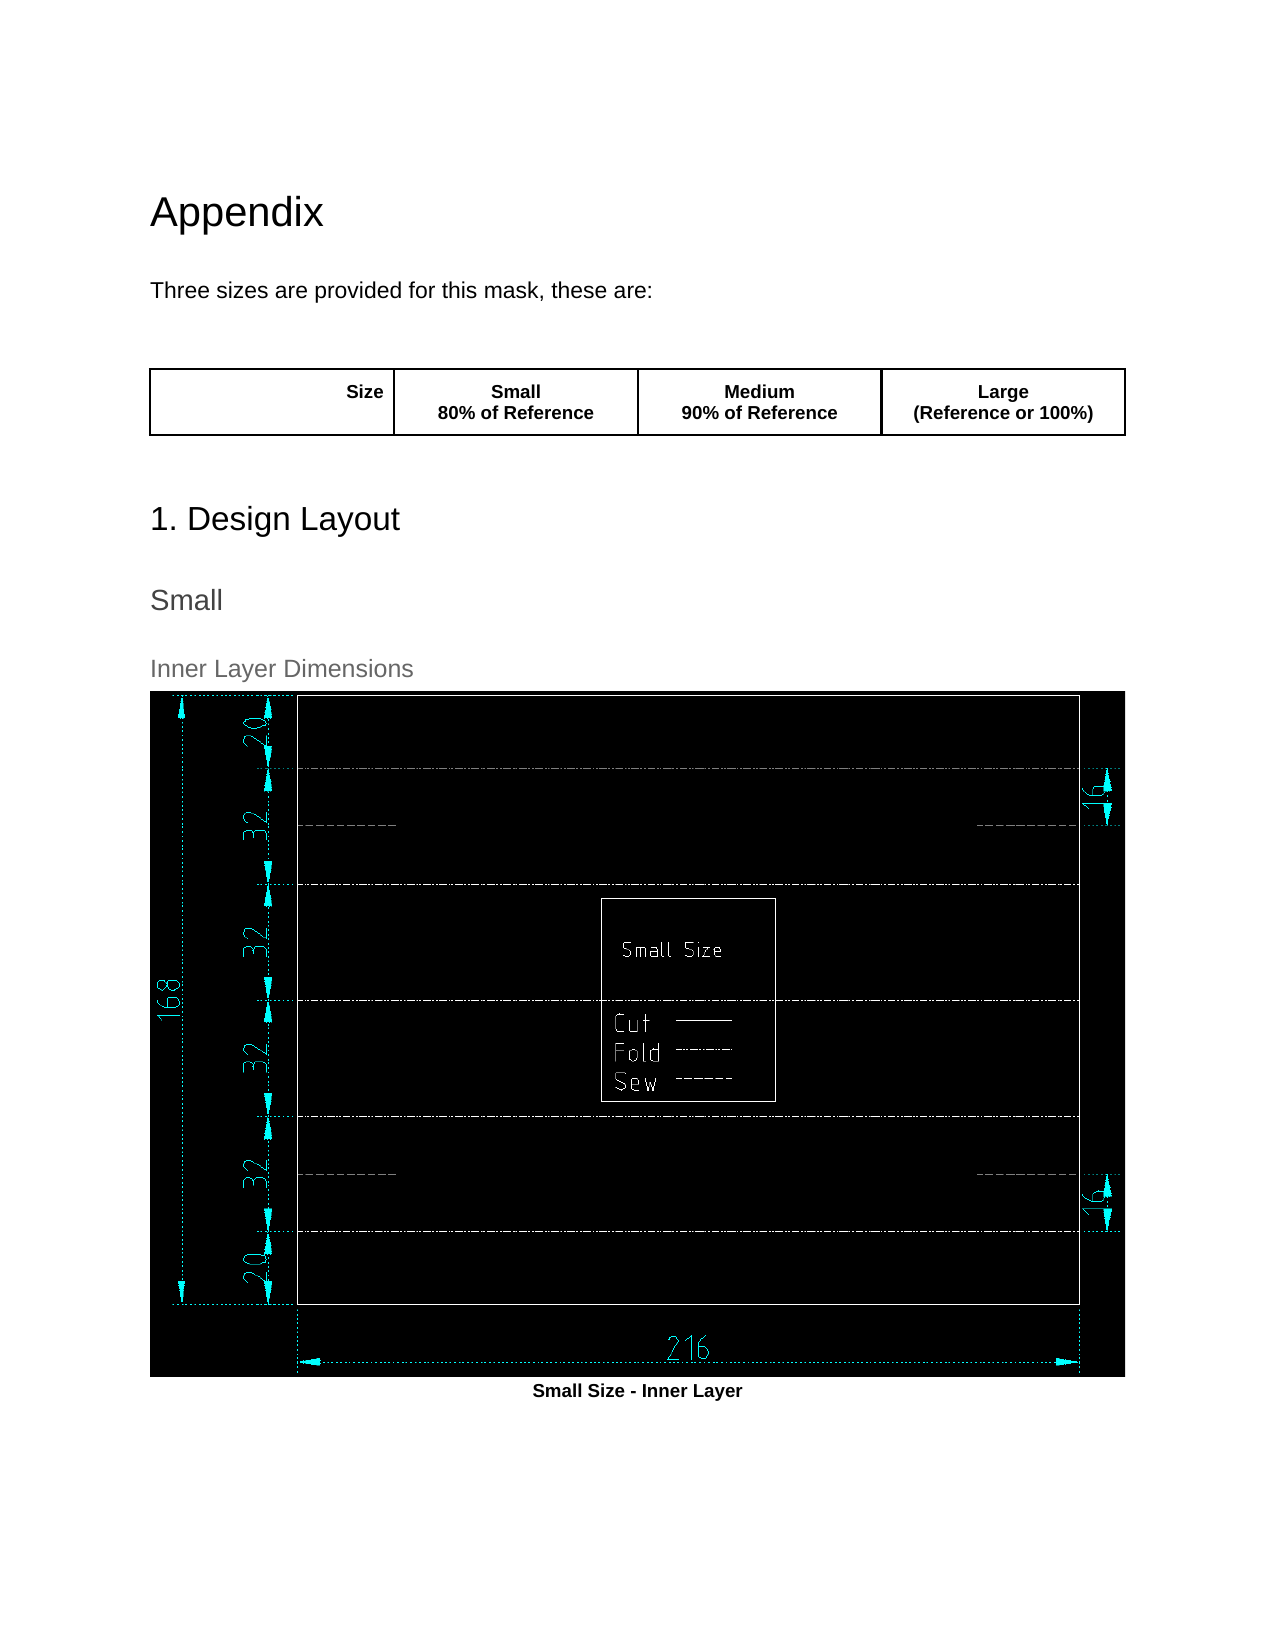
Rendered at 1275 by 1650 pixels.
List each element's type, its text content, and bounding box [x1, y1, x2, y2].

subtitle 1. Design Layout [150, 498, 1125, 537]
table_header Large (Reference or 100%) [883, 370, 1124, 434]
subtitle Small [150, 583, 1125, 616]
text Small Size - Inner Layer [150, 1380, 1125, 1402]
subtitle Appendix [150, 192, 1125, 235]
table_header Small 80% of Reference [395, 370, 637, 434]
subtitle Inner Layer Dimensions [150, 654, 1125, 683]
table_header Size [151, 370, 393, 434]
table_header Medium 90% of Reference [639, 370, 880, 434]
text Three sizes are provided for this mask, these are: [150, 277, 1125, 304]
